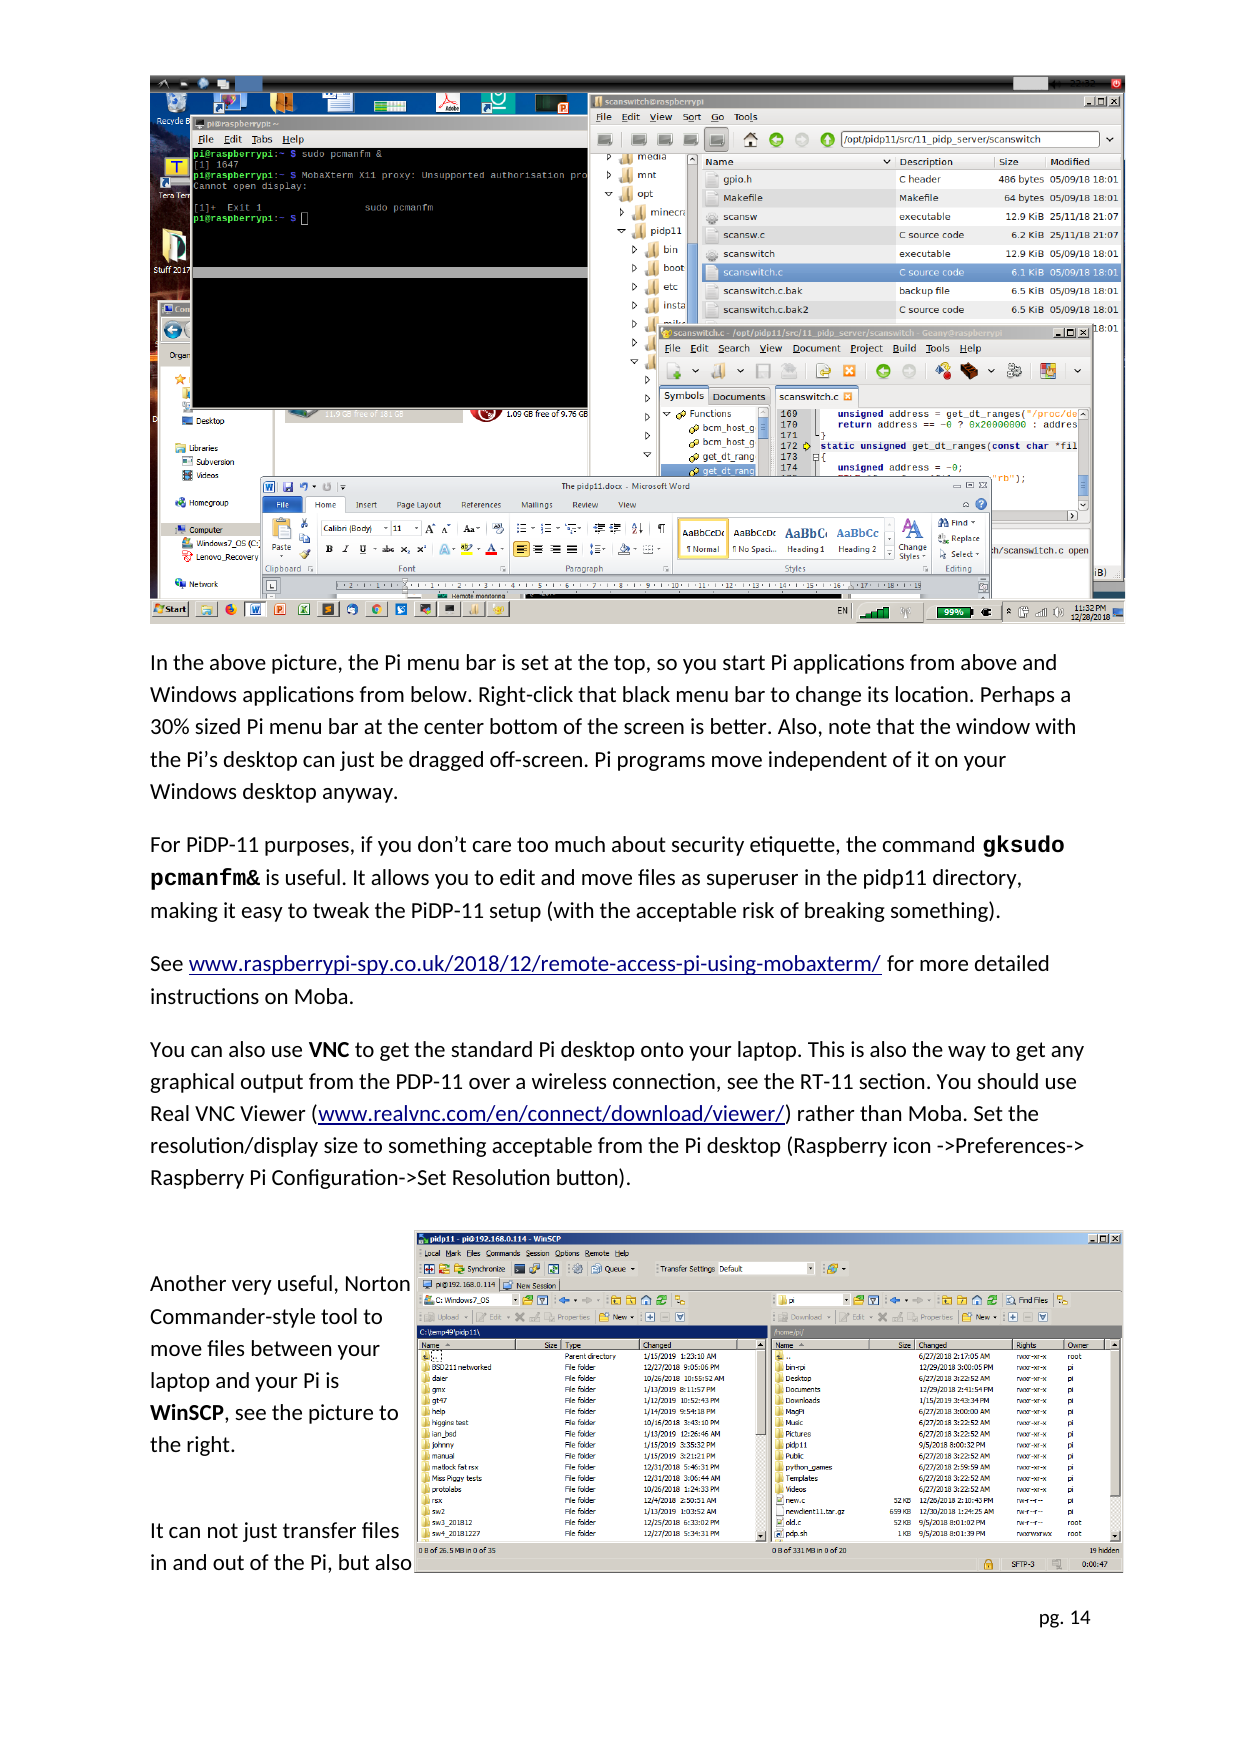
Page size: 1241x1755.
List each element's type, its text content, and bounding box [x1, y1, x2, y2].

text You can also use VNC to get the standard Pi desktop onto your laptop. This is also the way to get any graphical output from the PDP-11 over a wireless connection, see the RT-11 section. You should use Real VNC Viewer (www.realvnc.com/en/connect/download/viewer/) rather than Moba. Set the resolution/display size to something acceptable from the Pi desktop (Raspberry icon ->Preferences-> Raspberry Pi Configuration->Set Resolution button). [150, 1035, 1090, 1192]
text In the above picture, the Pi menu bar is set at the top, so you start Pi applications from above and Windows applications from below. Right-click that black menu bar to change its location. Perhaps a 30% sized Pi menu bar at the center bottom of the screen is better. Also, note that the window with the Pi’s desktop can just be dragged off-screen. Pi programs move independent of it on your Windows desktop anyway. [150, 648, 1090, 805]
text See www.raspberrypi-spy.co.uk/2018/12/remote-access-pi-using-mobaxterm/ for more detailed instructions on Moba. [150, 949, 1090, 1010]
text For PiDP-11 purposes, if you don’t care too much about security etiquette, the command gksudo pcmanfm& is useful. It allows you to edit and move files as superuser in the pidp11 directory, making it easy to tweak the PiDP-11 setup (with the acceptable risk of breaking something). [150, 830, 1090, 924]
picture [414, 1230, 1124, 1573]
picture [150, 75, 1125, 624]
text It can not just transfer files in and out of the Pi, but also [150, 1516, 1090, 1576]
text Another very useful, Norton Commander-style tool to move files between your laptop and your Pi is WinSCP, see the picture to the right. [150, 1269, 414, 1491]
